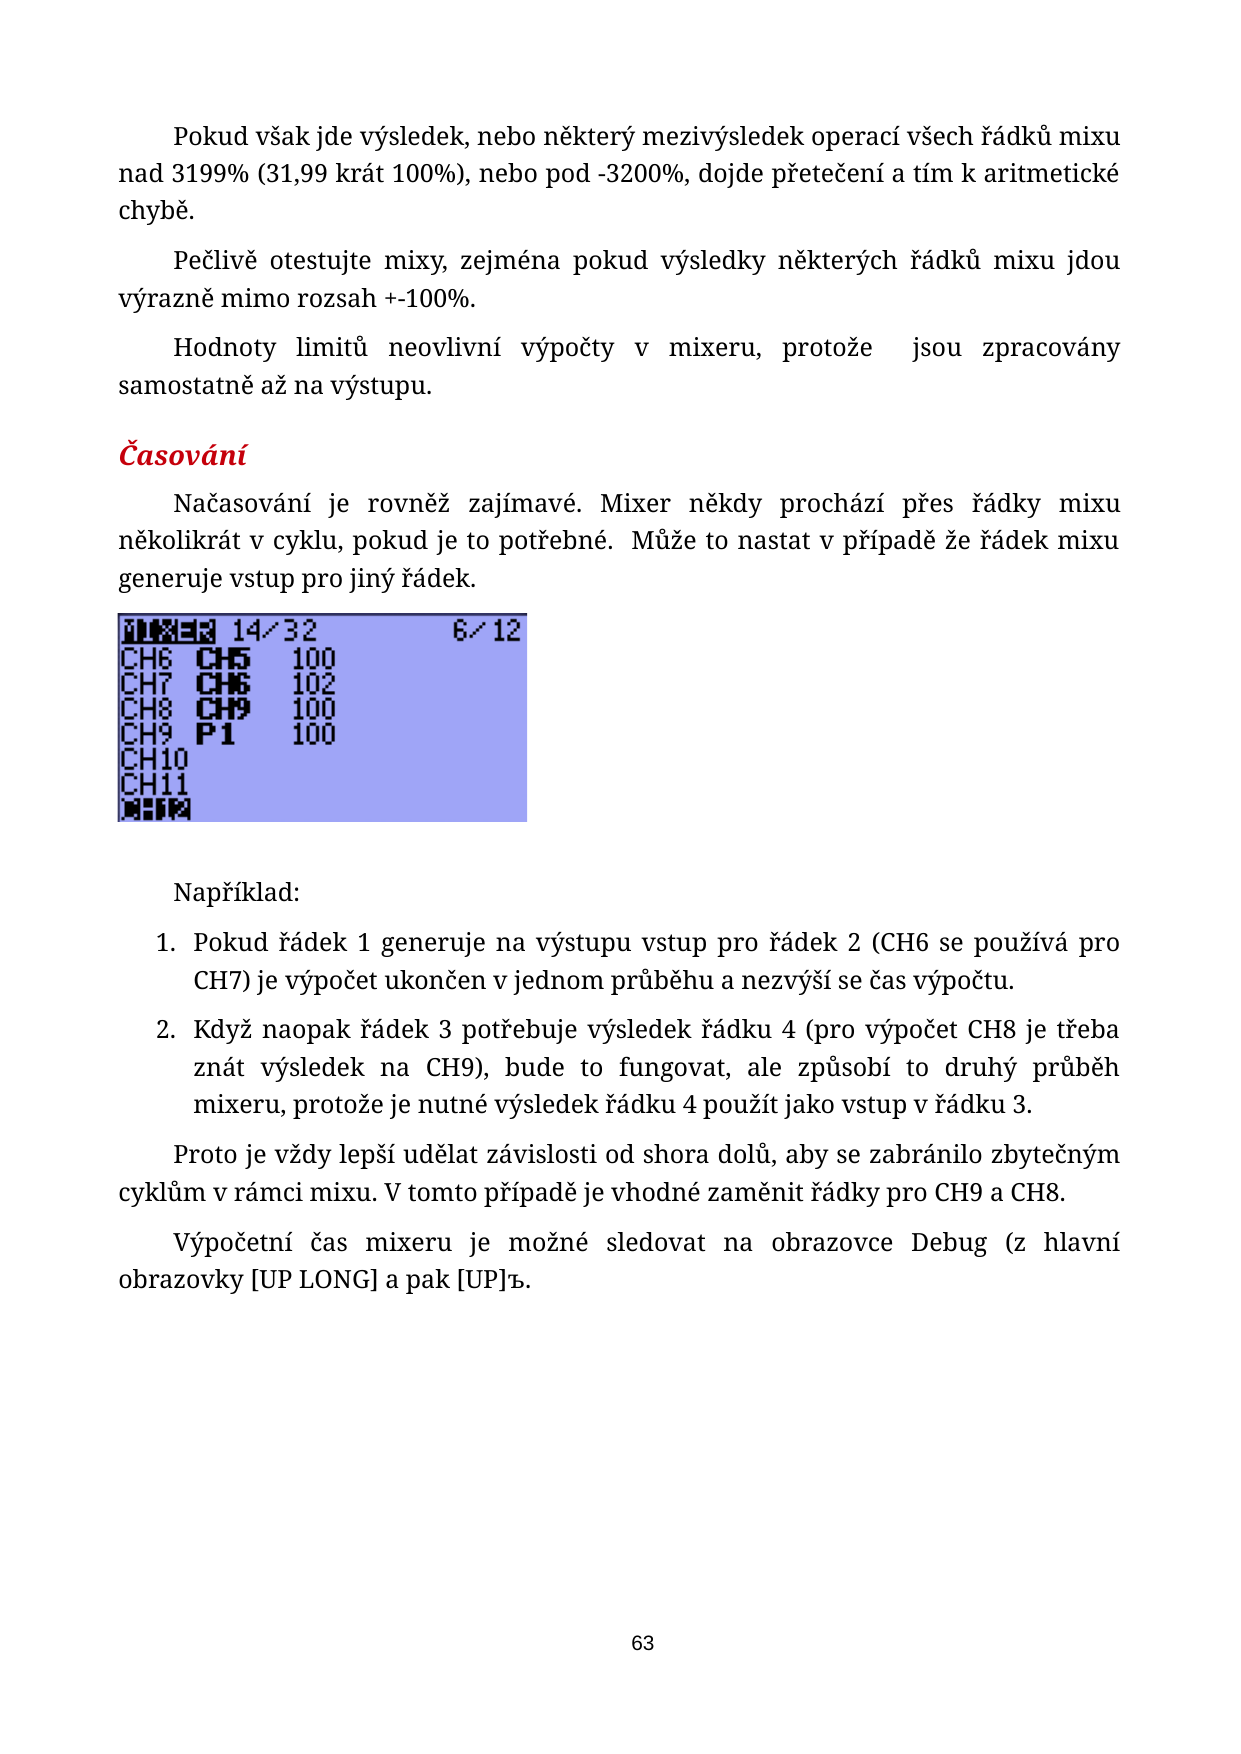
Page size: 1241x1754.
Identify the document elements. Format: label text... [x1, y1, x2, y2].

text Například: [118, 875, 1122, 909]
list Když naopak řádek 3 potřebuje výsledek řádku 4 (pro výpočet CH8 je třeba znát výsledek na CH9), bude to fungovat, ale způsobí to druhý průběh mixeru, protože je nutné výsledek řádku 4 použít jako vstup v řádku 3. [156, 1012, 1122, 1121]
text Proto je vždy lepší udělat závislosti od shora dolů, aby se zabránilo zbytečným cyklům v rámci mixu. V tomto případě je vhodné zaměnit řádky pro CH9 a CH8. [118, 1137, 1122, 1208]
text Hodnoty limitů neovlivní výpočty v mixeru, protože jsou zpracovány samostatně až na výstupu. [118, 330, 1122, 402]
subtitle Časování [118, 436, 1122, 473]
picture [117, 613, 528, 822]
text Pečlivě otestujte mixy, zejména pokud výsledky některých řádků mixu jdou výrazně mimo rozsah +-100%. [118, 243, 1122, 314]
text Výpočetní čas mixeru je možné sledovat na obrazovce Debug (z hlavní obrazovky [UP LONG] a pak [UP]ъ. [118, 1224, 1122, 1296]
list Pokud řádek 1 generuje na výstupu vstup pro řádek 2 (CH6 se používá pro CH7) je výpočet ukončen v jednom průběhu a nezvýší se čas výpočtu. [156, 925, 1122, 996]
text Načasování je rovněž zajímavé. Mixer někdy prochází přes řádky mixu několikrát v cyklu, pokud je to potřebné. Může to nastat v případě že řádek mixu generuje vstup pro jiný řádek. [118, 486, 1122, 594]
text Pokud však jde výsledek, nebo některý mezivýsledek operací všech řádků mixu nad 3199% (31,99 krát 100%), nebo pod -3200%, dojde přetečení a tím k aritmetické chybě. [118, 118, 1122, 227]
